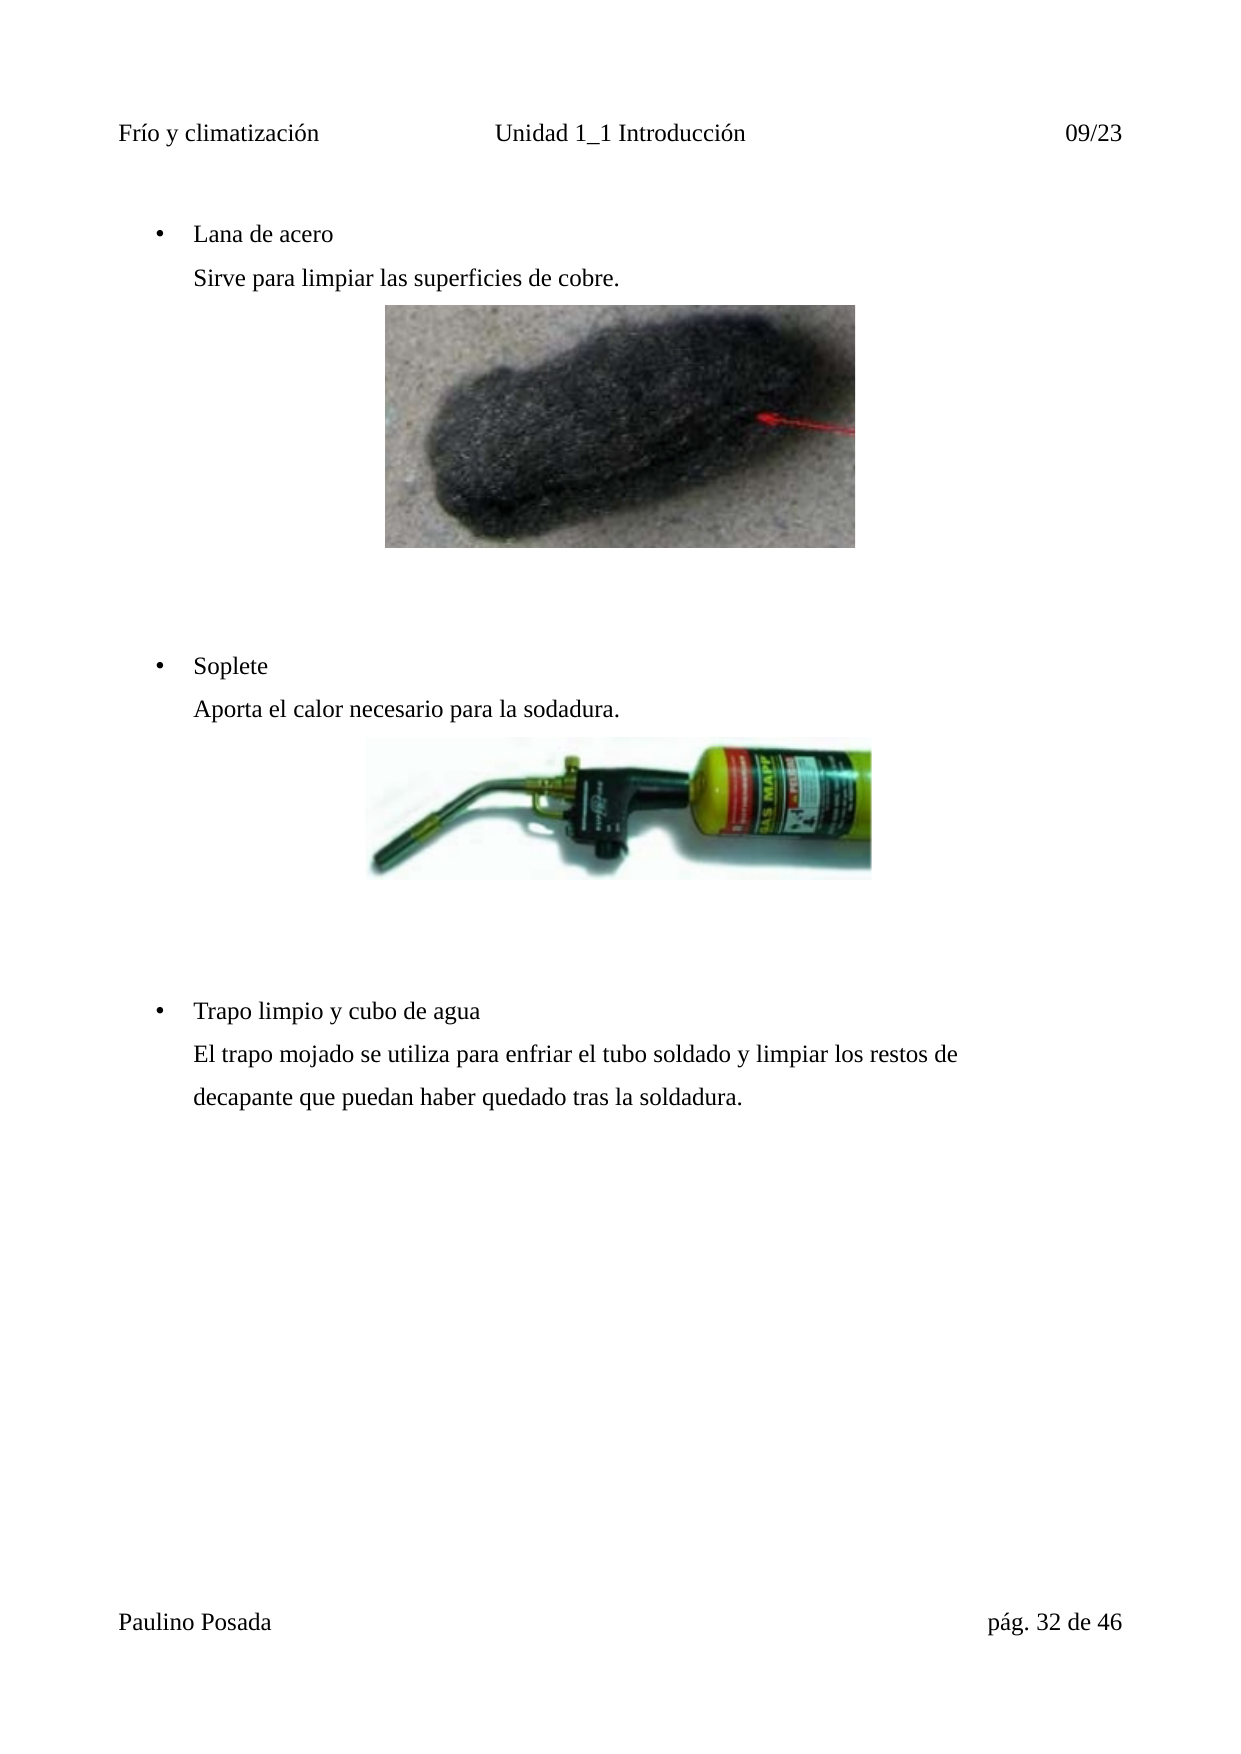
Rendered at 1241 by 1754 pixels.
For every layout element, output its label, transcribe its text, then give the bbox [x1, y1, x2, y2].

list Soplete Aporta el calor necesario para la sodadura. [156, 651, 1122, 723]
picture [385, 305, 856, 548]
list Lana de acero Sirve para limpiar las superficies de cobre. [156, 219, 1122, 291]
list Trapo limpio y cubo de agua El trapo mojado se utiliza para enfriar el tubo soldado y limpiar los restos de decapante que puedan haber quedado tras la soldadura. [156, 996, 1122, 1111]
picture [365, 737, 875, 880]
